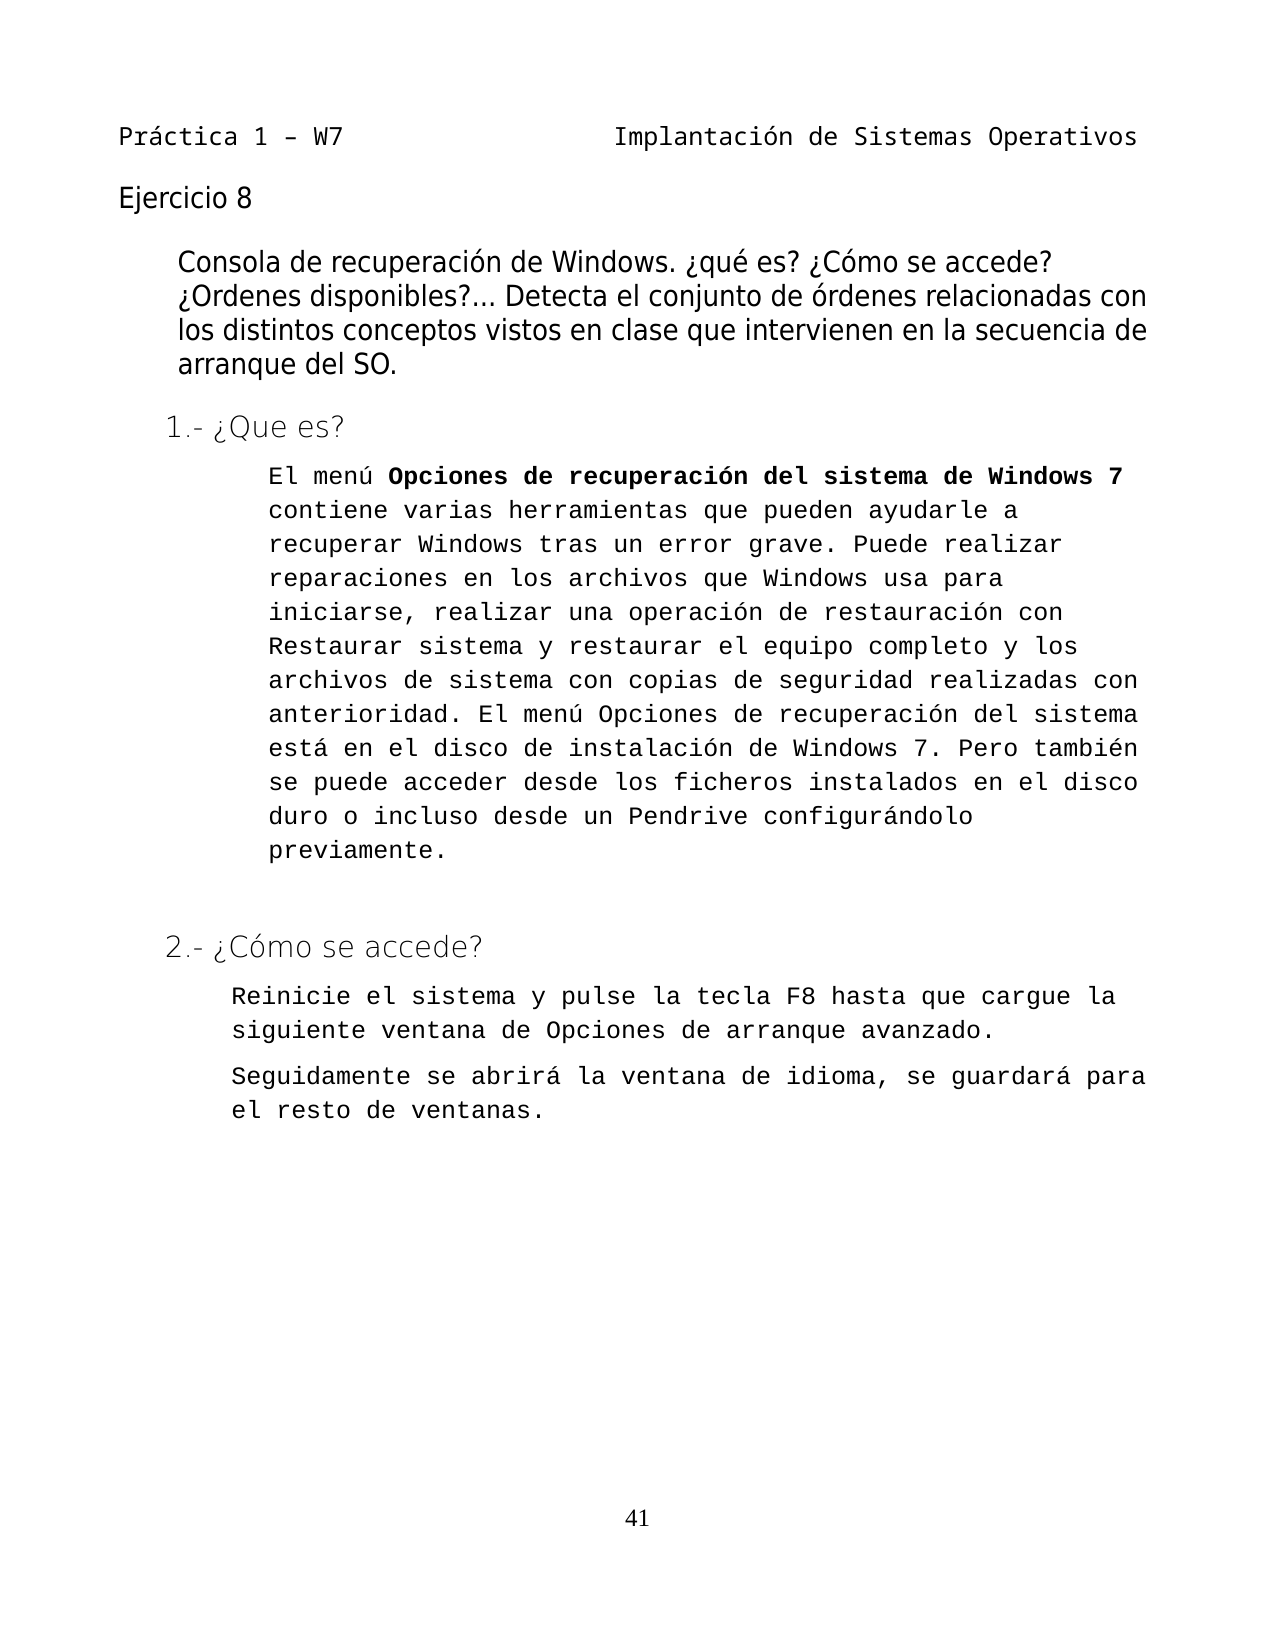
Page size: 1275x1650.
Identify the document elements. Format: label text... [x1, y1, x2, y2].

text Seguidamente se abrirá la ventana de idioma, se guardará para el resto de ventanas. [231, 1064, 1157, 1126]
list Ejercicio 8 [118, 182, 1157, 216]
list ¿Cómo se accede? [156, 930, 1157, 964]
text Reinicie el sistema y pulse la tecla F8 hasta que cargue la siguiente ventana de Opciones de arranque avanzado. [231, 983, 1157, 1046]
list ¿Que es? [156, 410, 1157, 444]
list El menú Opciones de recuperación del sistema de Windows 7 contiene varias herramientas que pueden ayudarle a recuperar Windows tras un error grave. Puede realizar reparaciones en los archivos que Windows usa para iniciarse, realizar una operación de restauración con Restaurar sistema y restaurar el equipo completo y los archivos de sistema con copias de seguridad realizadas con anterioridad. El menú Opciones de recuperación del sistema está en el disco de instalación de Windows 7. Pero también se puede acceder desde los ficheros instalados en el disco duro o incluso desde un Pendrive configurándolo previamente. [231, 464, 1157, 866]
text Consola de recuperación de Windows. ¿qué es? ¿Cómo se accede? ¿Ordenes disponibles?... Detecta el conjunto de órdenes relacionadas con los distintos conceptos vistos en clase que intervienen en la secuencia de arranque del SO. [177, 245, 1157, 381]
